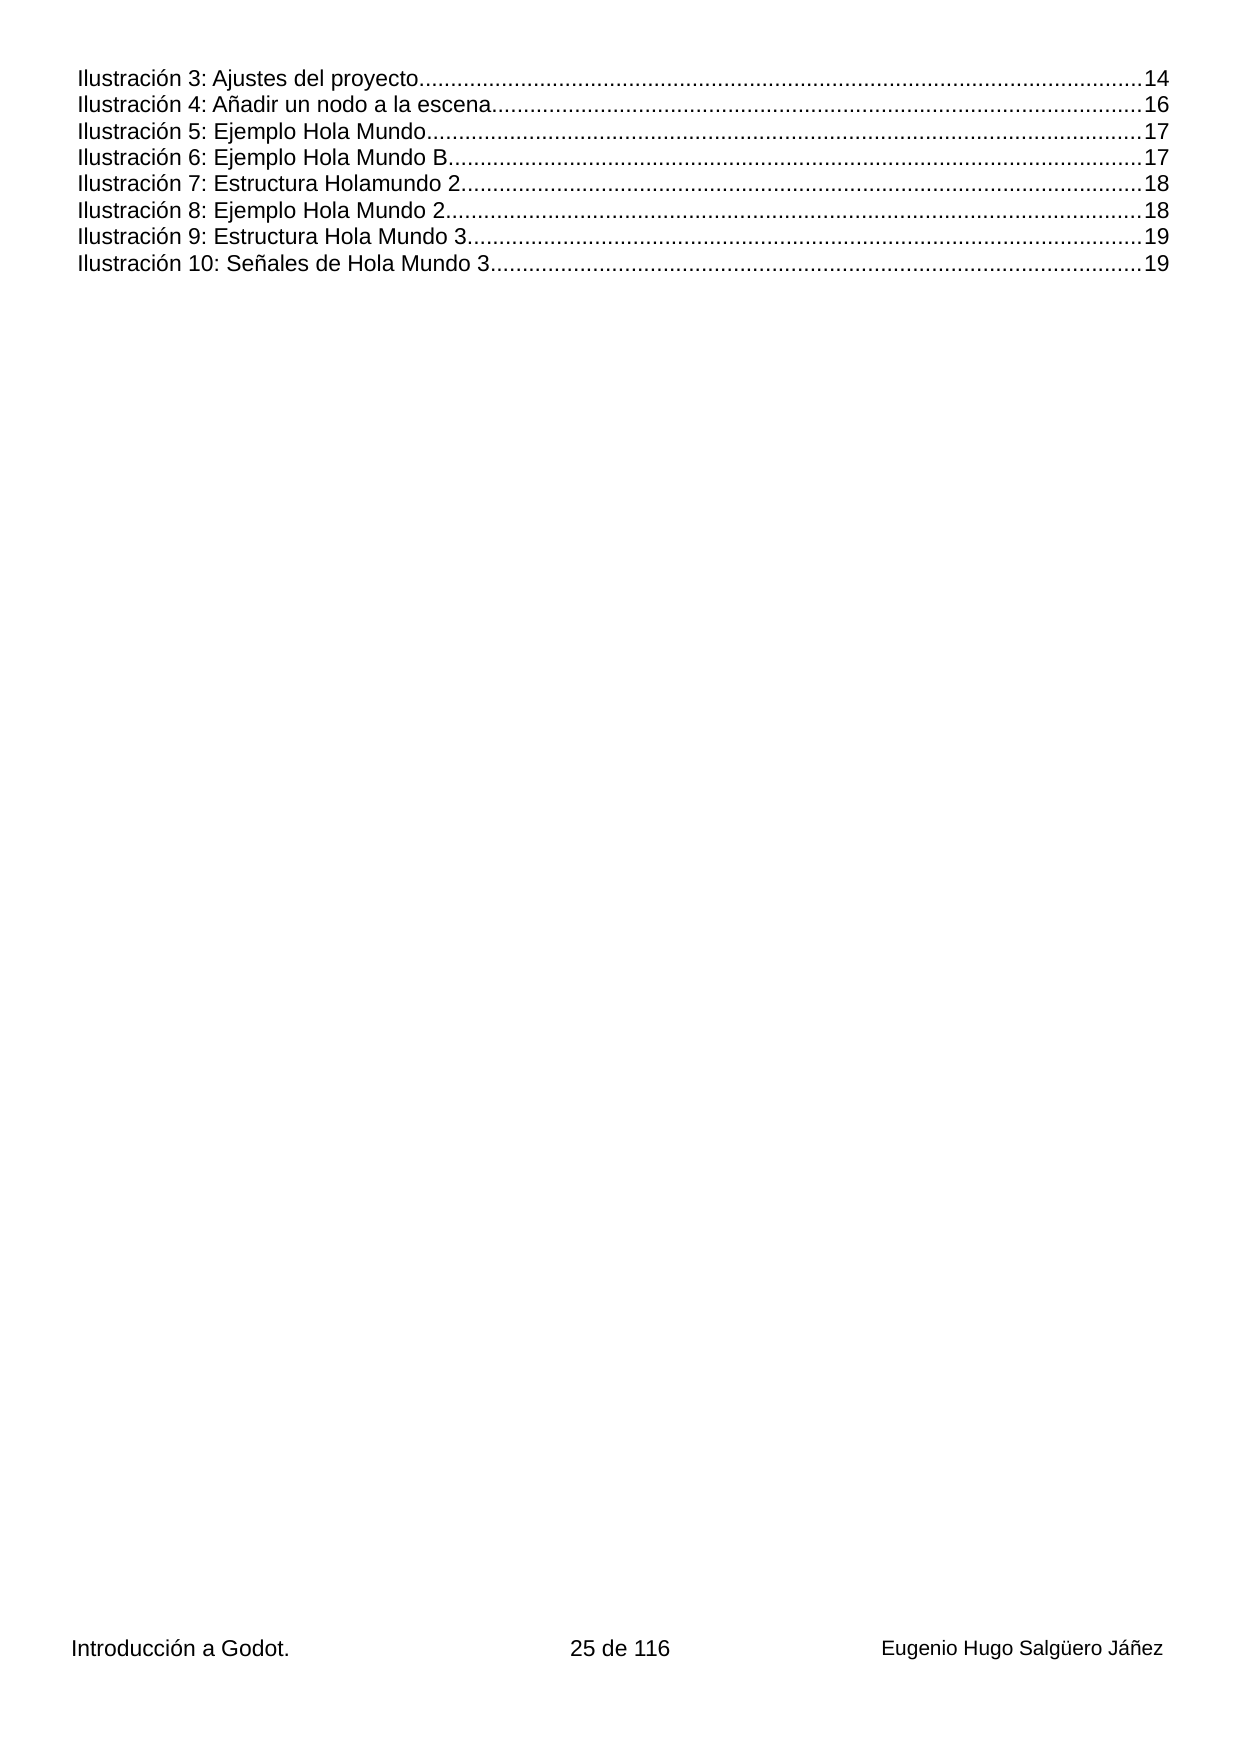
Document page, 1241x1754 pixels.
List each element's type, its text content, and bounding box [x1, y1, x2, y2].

text Ilustración 3: Ajustes del proyecto. 14 [71, 65, 1169, 91]
text Ilustración 8: Ejemplo Hola Mundo 2. 18 [71, 197, 1169, 223]
text Ilustración 9: Estructura Hola Mundo 3. 19 [71, 223, 1169, 249]
text Ilustración 7: Estructura Holamundo 2. 18 [71, 170, 1169, 197]
text Ilustración 4: Añadir un nodo a la escena. 16 [71, 91, 1169, 118]
text Ilustración 5: Ejemplo Hola Mundo. 17 [71, 118, 1169, 144]
text Ilustración 10: Señales de Hola Mundo 3. 19 [71, 249, 1169, 276]
text Ilustración 6: Ejemplo Hola Mundo B. 17 [71, 144, 1169, 170]
